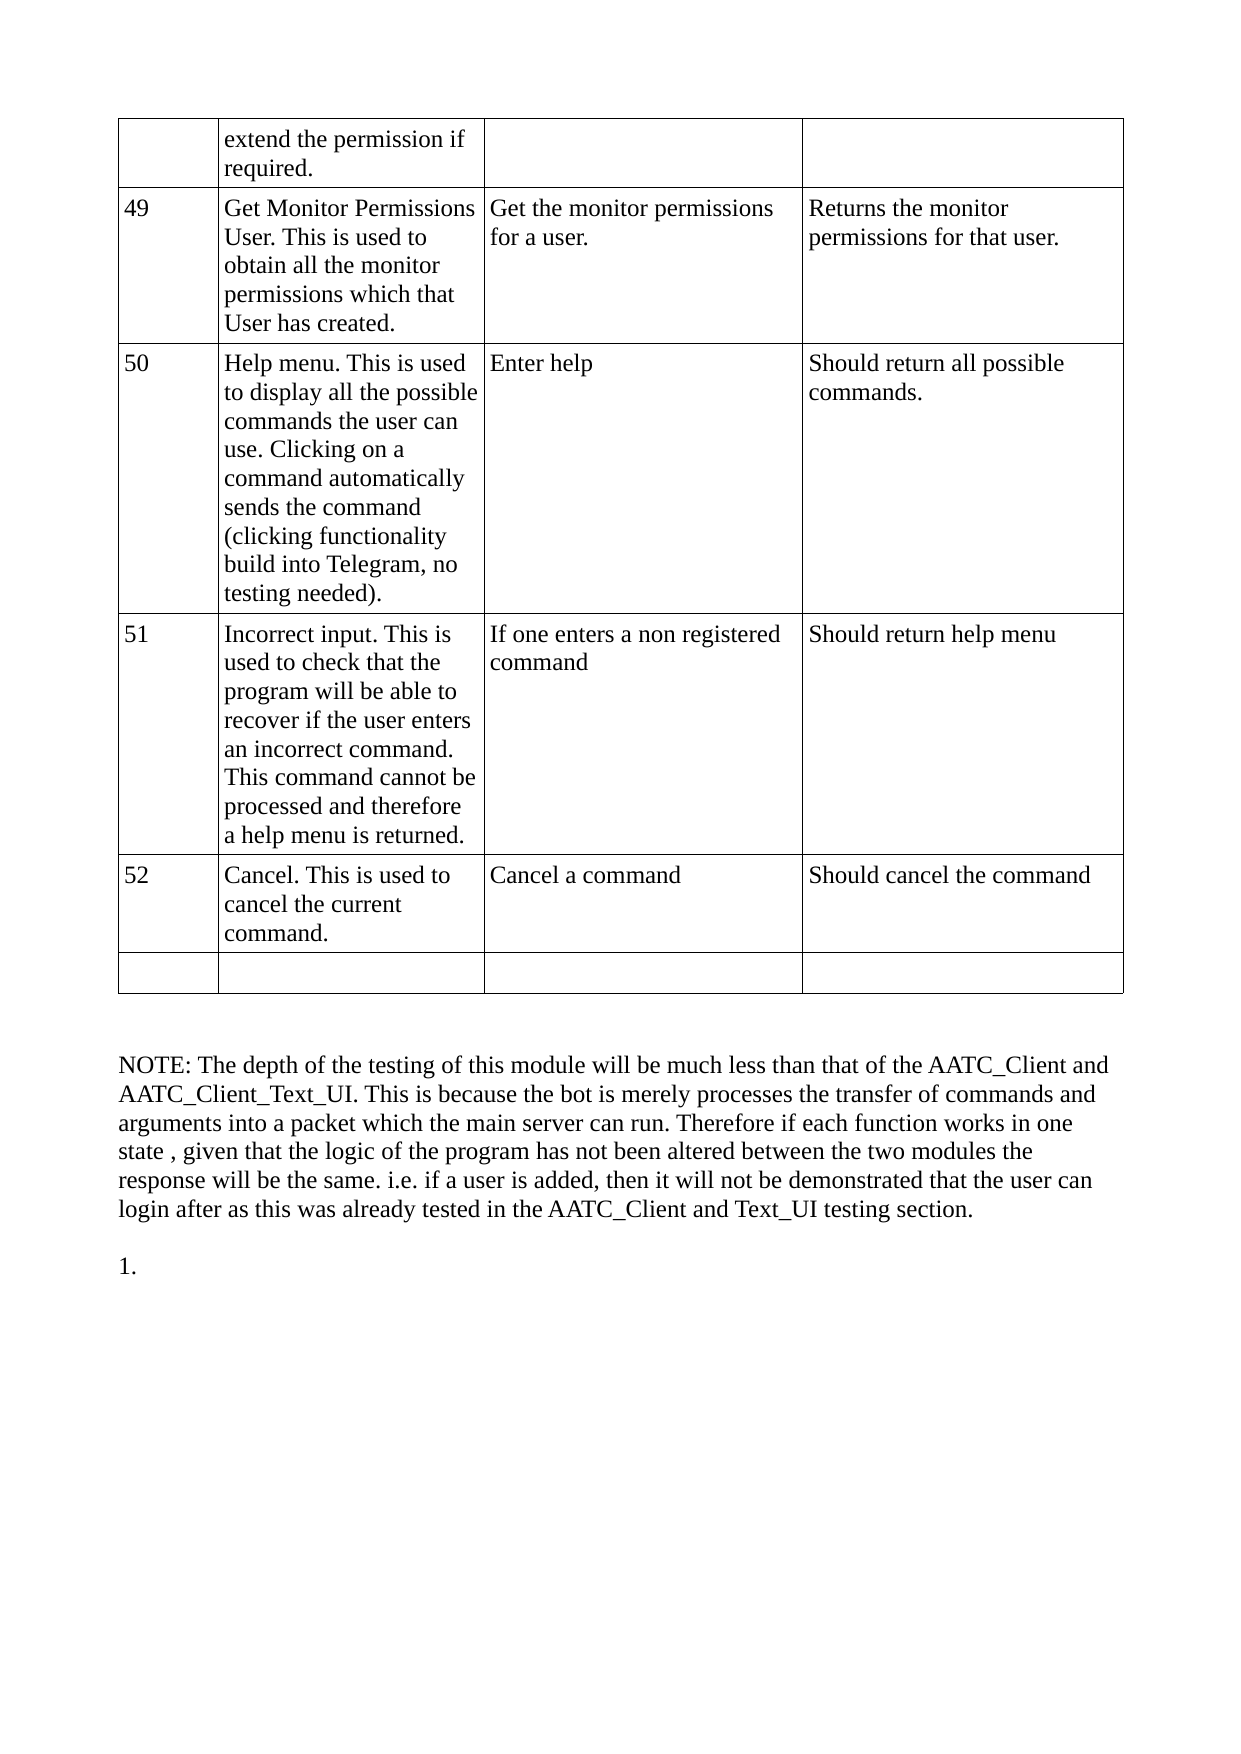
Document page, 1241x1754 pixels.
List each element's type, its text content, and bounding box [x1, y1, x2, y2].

table_cell Should cancel the command [803, 855, 1123, 952]
text NOTE: The depth of the testing of this module will be much less than that of the AATC_Client and AATC_Client_Text_UI. This is because the bot is merely processes the transfer of commands and arguments into a packet which the main server can run. Therefore if each function works in one state , given that the logic of the program has not been altered between the two modules the response will be the same. i.e. if a user is added, then it will not be demonstrated that the user can login after as this was already tested in the AATC_Client and Text_UI testing section. [118, 1050, 1122, 1223]
table_cell [803, 953, 1123, 992]
table_cell 50 [119, 344, 218, 613]
table_cell [219, 953, 484, 992]
table_cell extend the permission if required. [219, 119, 484, 187]
table_cell Returns the monitor permissions for that user. [803, 188, 1123, 342]
table_cell [485, 953, 802, 992]
table_cell Should return help menu [803, 614, 1123, 854]
table_cell Get Monitor Permissions User. This is used to obtain all the monitor permissions which that User has created. [219, 188, 484, 342]
table_cell [119, 953, 218, 992]
table_cell Enter help [485, 344, 802, 613]
table_cell If one enters a non registered command [485, 614, 802, 854]
table_cell [485, 119, 802, 187]
table_cell Get the monitor permissions for a user. [485, 188, 802, 342]
table_cell Should return all possible commands. [803, 344, 1123, 613]
table_cell 52 [119, 855, 218, 952]
table_cell 51 [119, 614, 218, 854]
table_cell 49 [119, 188, 218, 342]
table_cell Help menu. This is used to display all the possible commands the user can use. Clicking on a command automatically sends the command (clicking functionality build into Telegram, no testing needed). [219, 344, 484, 613]
table_cell [803, 119, 1123, 187]
text 1. [118, 1251, 1122, 1280]
table_cell Cancel a command [485, 855, 802, 952]
table_cell Incorrect input. This is used to check that the program will be able to recover if the user enters an incorrect command. This command cannot be processed and therefore a help menu is returned. [219, 614, 484, 854]
table_cell [119, 119, 218, 187]
table_cell Cancel. This is used to cancel the current command. [219, 855, 484, 952]
